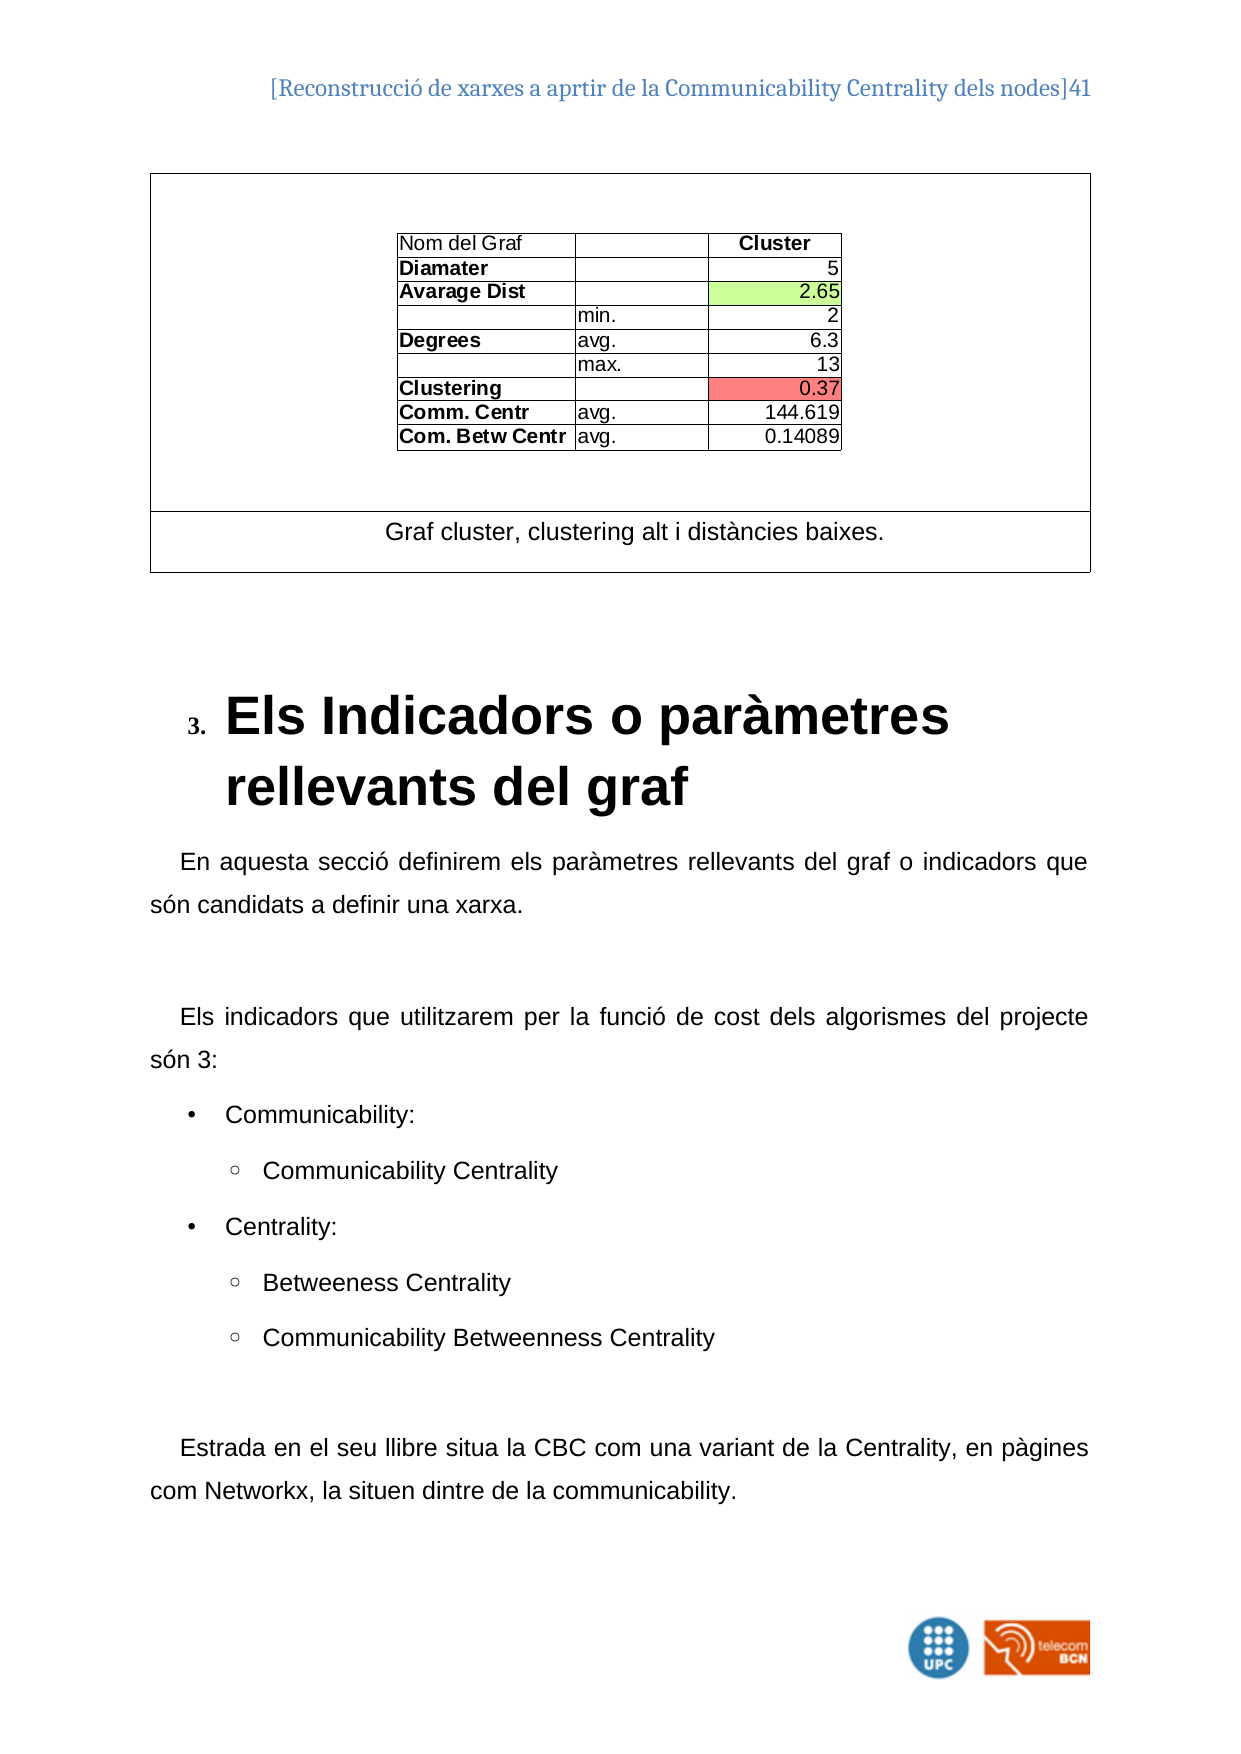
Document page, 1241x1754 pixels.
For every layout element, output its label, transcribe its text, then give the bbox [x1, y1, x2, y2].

list Centrality: [187, 1212, 1090, 1241]
table_cell Graf cluster, clustering alt i distàncies baixes. [151, 512, 1090, 572]
subtitle Els Indicadors o paràmetres rellevants del graf [187, 683, 1090, 817]
list Communicability Betweenness Centrality [225, 1323, 1090, 1352]
picture [904, 1614, 1091, 1681]
text En aquesta secció definirem els paràmetres rellevants del graf o indicadors que són candidats a definir una xarxa. [150, 847, 1090, 919]
text Estrada en el seu llibre situa la CBC com una variant de la Centrality, en pàgines com Networkx, la situen dintre de la communicability. [150, 1433, 1090, 1505]
list Betweeness Centrality [225, 1268, 1090, 1296]
list Communicability Centrality [225, 1156, 1090, 1185]
text Els indicadors que utilitzarem per la funció de cost dels algorismes del projecte són 3: [150, 1002, 1090, 1073]
table_header [151, 174, 1090, 511]
list Communicability: [187, 1100, 1090, 1129]
